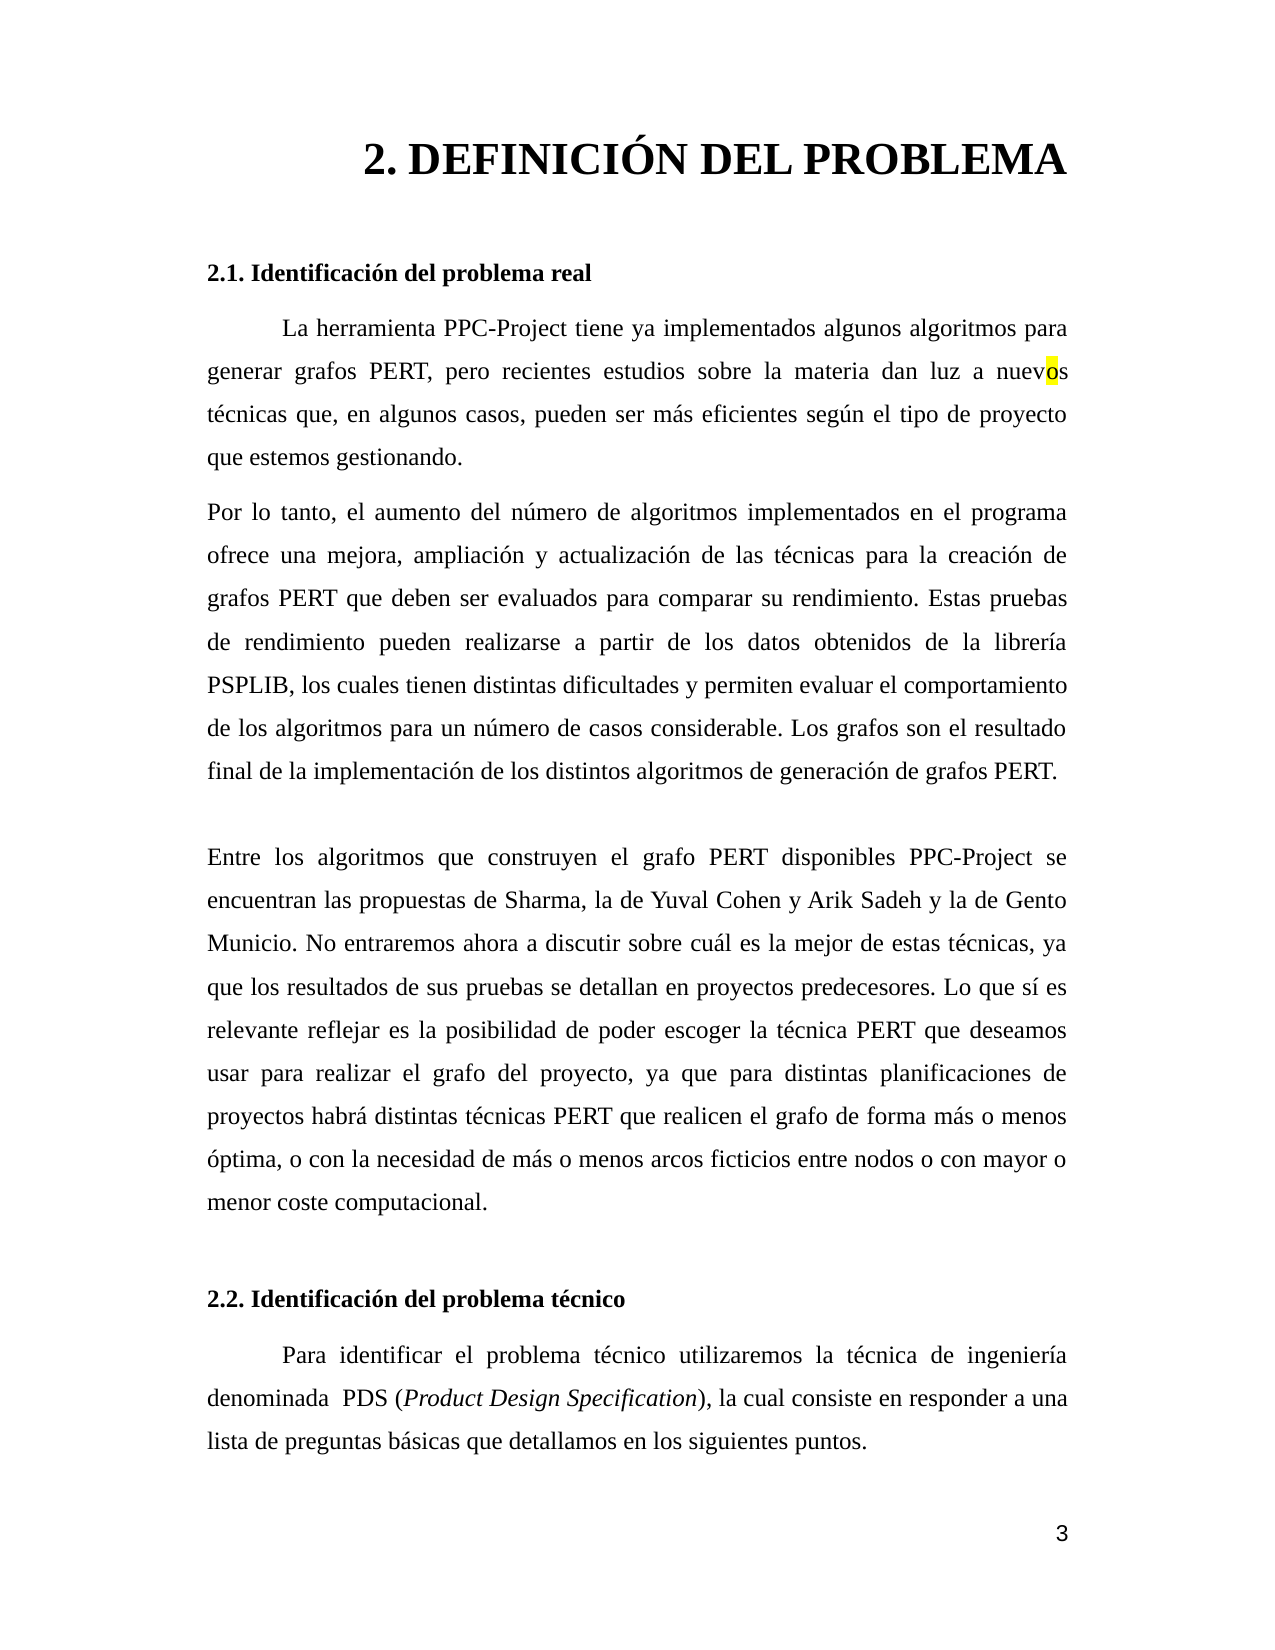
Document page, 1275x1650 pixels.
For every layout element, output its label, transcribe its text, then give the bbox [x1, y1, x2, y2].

text Por lo tanto, el aumento del número de algoritmos implementados en el programa ofrece una mejora, ampliación y actualización de las técnicas para la creación de grafos PERT que deben ser evaluados para comparar su rendimiento. Estas pruebas de rendimiento pueden realizarse a partir de los datos obtenidos de la librería PSPLIB, los cuales tienen distintas dificultades y permiten evaluar el comportamiento de los algoritmos para un número de casos considerable. Los grafos son el resultado final de la implementación de los distintos algoritmos de generación de grafos PERT. [207, 497, 1068, 785]
text Para identificar el problema técnico utilizaremos la técnica de ingeniería denominada PDS (Product Design Specification), la cual consiste en responder a una lista de preguntas básicas que detallamos en los siguientes puntos. [207, 1340, 1068, 1455]
text 2.2. Identificación del problema técnico [207, 1284, 1068, 1313]
text La herramienta PPC-Project tiene ya implementados algunos algoritmos para generar grafos PERT, pero recientes estudios sobre la materia dan luz a nuevos técnicas que, en algunos casos, pueden ser más eficientes según el tipo de proyecto que estemos gestionando. [207, 313, 1068, 471]
text 2.1. Identificación del problema real [207, 258, 1068, 287]
text Entre los algoritmos que construyen el grafo PERT disponibles PPC-Project se encuentran las propuestas de Sharma, la de Yuval Cohen y Arik Sadeh y la de Gento Municio. No entraremos ahora a discutir sobre cuál es la mejor de estas técnicas, ya que los resultados de sus pruebas se detallan en proyectos predecesores. Lo que sí es relevante reflejar es la posibilidad de poder escoger la técnica PERT que deseamos usar para realizar el grafo del proyecto, ya que para distintas planificaciones de proyectos habrá distintas técnicas PERT que realicen el grafo de forma más o menos óptima, o con la necesidad de más o menos arcos ficticios entre nodos o con mayor o menor coste computacional. [207, 842, 1068, 1216]
text 2. DEFINICIÓN DEL PROBLEMA [207, 132, 1068, 184]
